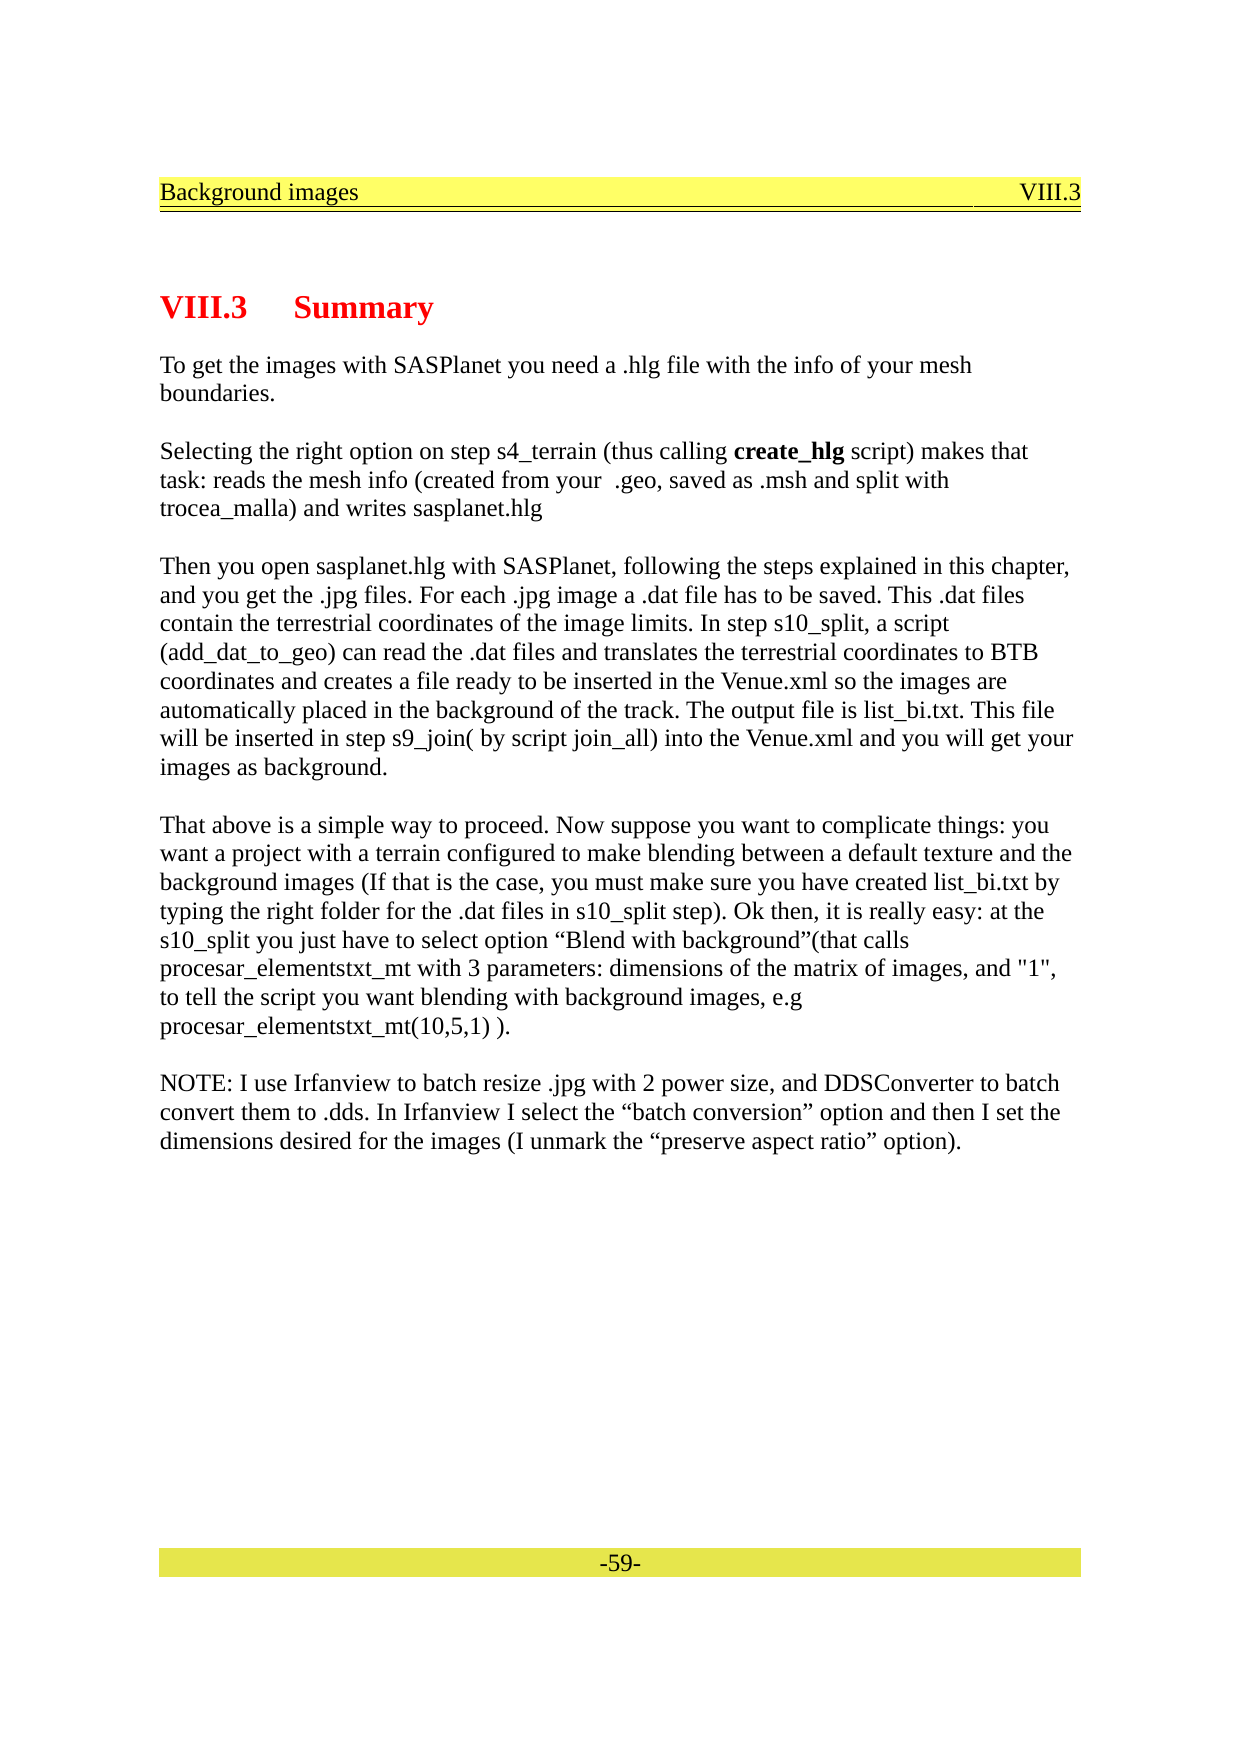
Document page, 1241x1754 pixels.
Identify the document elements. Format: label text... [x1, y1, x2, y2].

text NOTE: I use Irfanview to batch resize .jpg with 2 power size, and DDSConverter to batch convert them to .dds. In Irfanview I select the “batch conversion” option and then I set the dimensions desired for the images (I unmark the “preserve aspect ratio” option). [159, 1040, 1081, 1155]
subtitle Summary [159, 288, 1081, 326]
text To get the images with SASPlanet you need a .hlg file with the info of your mesh boundaries. Selecting the right option on step s4_terrain (thus calling create_hlg script) makes that task: reads the mesh info (created from your .geo, saved as .msh and split with trocea_malla) and writes sasplanet.hlg Then you open sasplanet.hlg with SASPlanet, following the steps explained in this chapter, and you get the .jpg files. For each .jpg image a .dat file has to be saved. This .dat files contain the terrestrial coordinates of the image limits. In step s10_split, a script (add_dat_to_geo) can read the .dat files and translates the terrestrial coordinates to BTB coordinates and creates a file ready to be inserted in the Venue.xml so the images are automatically placed in the background of the track. The output file is list_bi.txt. This file will be inserted in step s9_join( by script join_all) into the Venue.xml and you will get your images as background. That above is a simple way to proceed. Now suppose you want to complicate things: you want a project with a terrain configured to make blending between a default texture and the background images (If that is the case, you must make sure you have created list_bi.txt by typing the right folder for the .dat files in s10_split step). Ok then, it is really easy: at the s10_split you just have to select option “Blend with background”(that calls procesar_elementstxt_mt with 3 parameters: dimensions of the matrix of images, and "1", to tell the script you want blending with background images, e.g procesar_elementstxt_mt(10,5,1) ). [159, 350, 1081, 1040]
